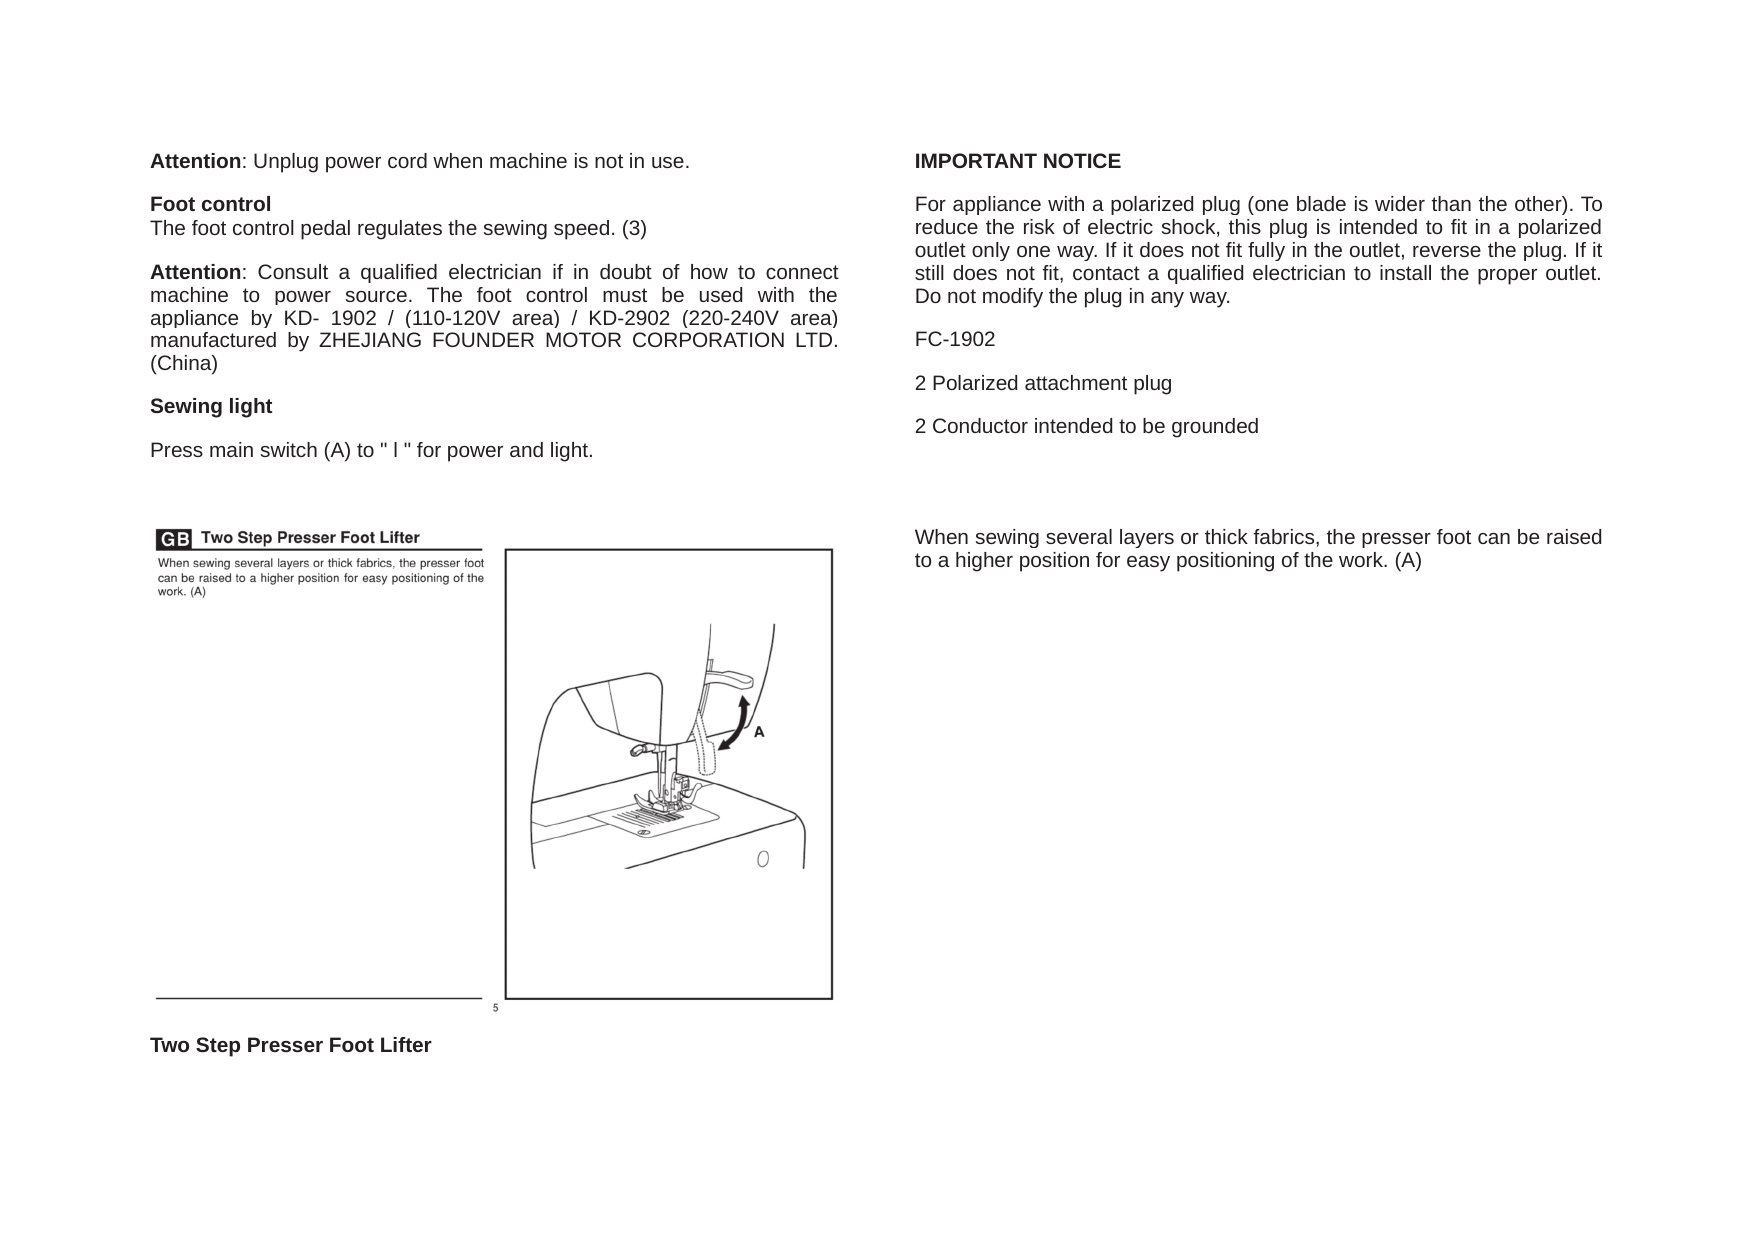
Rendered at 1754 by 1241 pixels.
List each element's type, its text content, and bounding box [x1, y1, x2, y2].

text The foot control pedal regulates the sewing speed. (3) [150, 216, 839, 240]
text 2 Conductor intended to be grounded [914, 415, 1604, 438]
text 2 Polarized attachment plug [914, 372, 1604, 394]
text Press main switch (A) to " l " for power and light. [150, 439, 839, 462]
text GB [150, 483, 1604, 506]
text When sewing several layers or thick fabrics, the presser foot can be raised to a higher position for easy positioning of the work. (A) [914, 526, 1604, 572]
text Attention: Unplug power cord when machine is not in use. [150, 150, 839, 173]
text Attention: Consult a qualified electrician if in doubt of how to connect machine to power source. The foot control must be used with the appliance by KD- 1902 / (110-120V area) / KD-2902 (220-240V area) manufactured by ZHEJIANG FOUNDER MOTOR CORPORATION LTD. (China) [150, 261, 839, 375]
text FC-1902 [914, 328, 1604, 351]
picture [150, 526, 839, 1014]
text IMPORTANT NOTICE [914, 150, 1604, 173]
text For appliance with a polarized plug (one blade is wider than the other). To reduce the risk of electric shock, this plug is intended to fit in a polarized outlet only one way. If it does not fit fully in the outlet, reverse the plug. If it still does not fit, contact a qualified electrician to install the proper outlet. Do not modify the plug in any way. [914, 193, 1604, 307]
text Two Step Presser Foot Lifter [150, 1035, 839, 1057]
text Foot control [150, 193, 839, 216]
text Sewing light [150, 396, 839, 418]
